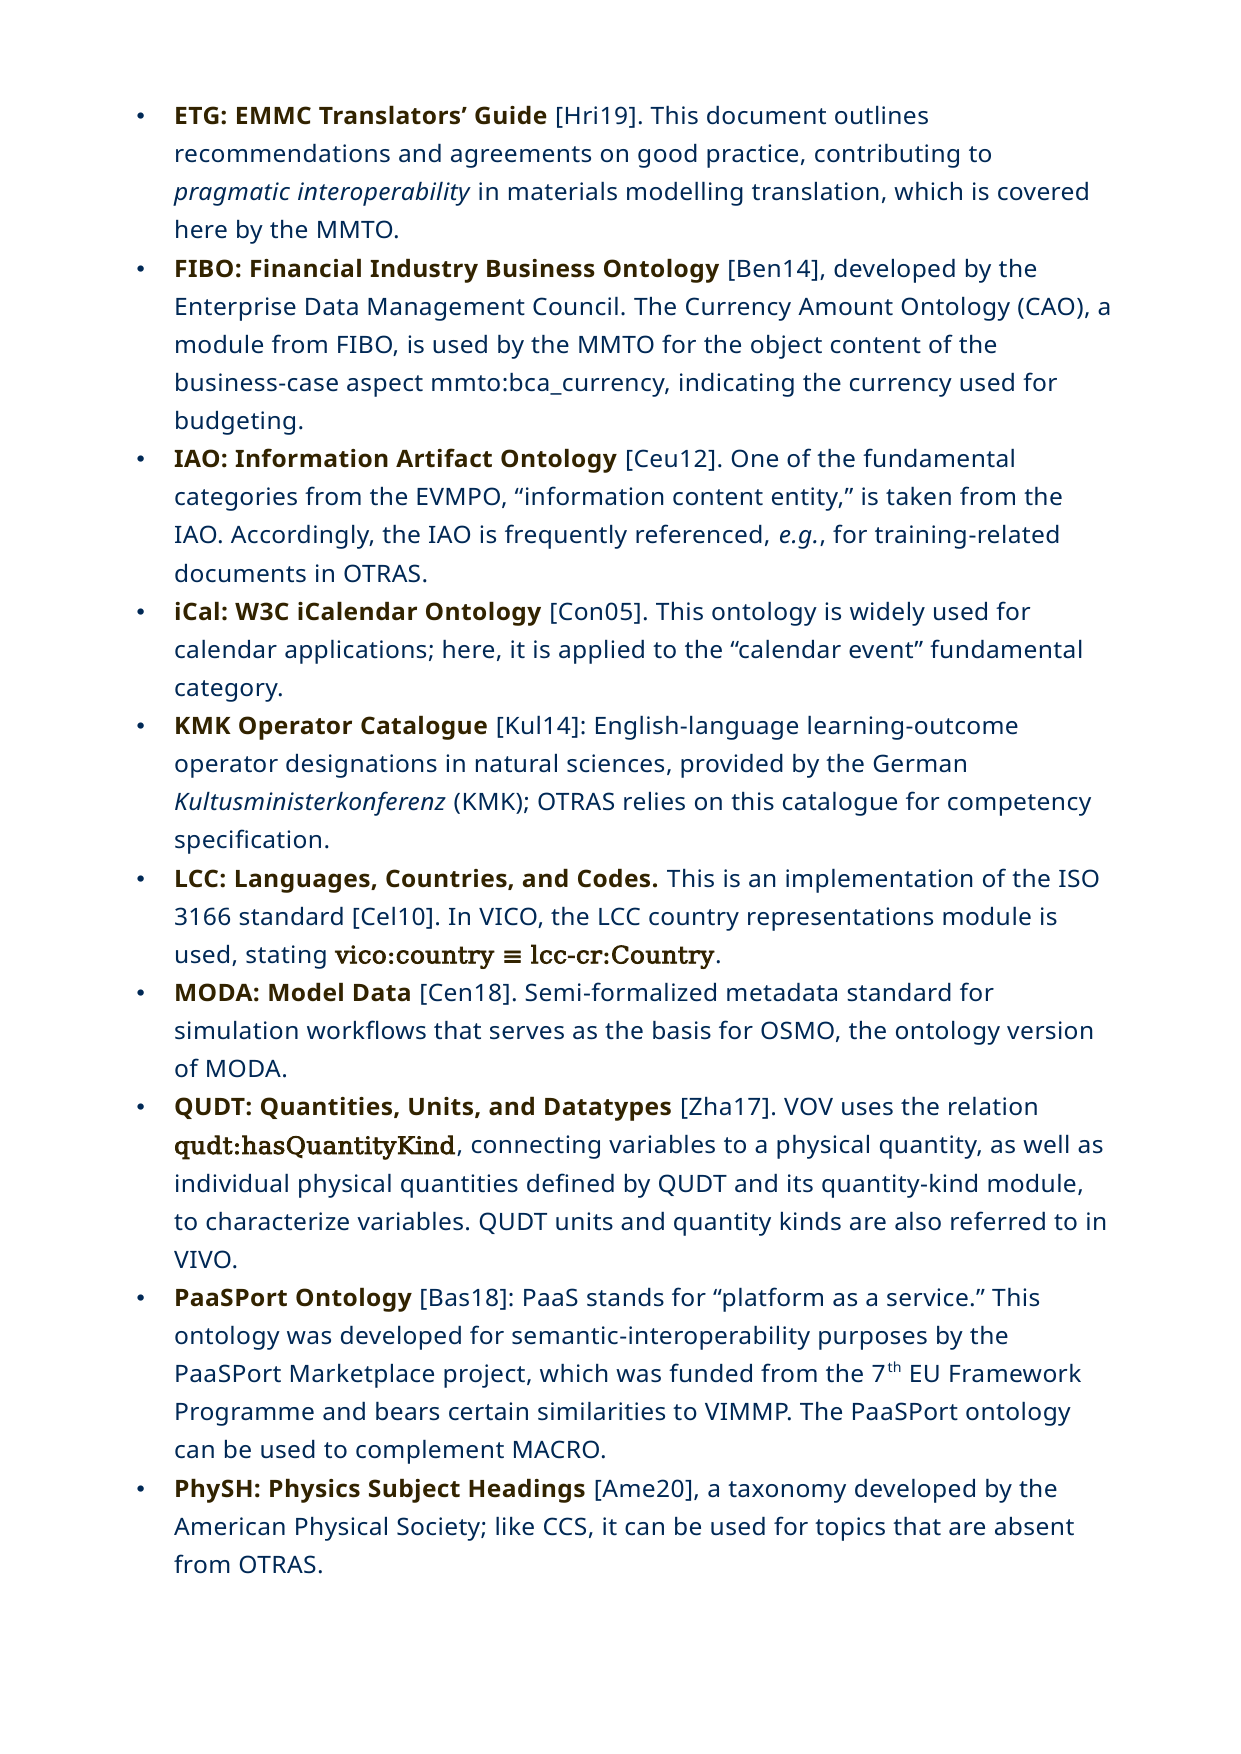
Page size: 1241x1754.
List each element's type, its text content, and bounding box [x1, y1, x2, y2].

list iCal: W3C iCalendar Ontology [Con05]. This ontology is widely used for calendar applications; here, it is applied to the “calendar event” fundamental category. [136, 594, 1114, 703]
list ETG: EMMC Translators’ Guide [Hri19]. This document outlines recommendations and agreements on good practice, contributing to pragmatic interoperability in materials modelling translation, which is covered here by the MMTO. [136, 99, 1114, 246]
list QUDT: Quantities, Units, and Datatypes [Zha17]. VOV uses the relation qudt:hasQuantityKind, connecting variables to a physical quantity, as well as individual physical quantities defined by QUDT and its quantity-kind module, to characterize variables. QUDT units and quantity kinds are also referred to in VIVO. [136, 1090, 1114, 1275]
list KMK Operator Catalogue [Kul14]: English-language learning-outcome operator designations in natural sciences, provided by the German Kultusministerkonferenz (KMK); OTRAS relies on this catalogue for competency specification. [136, 709, 1114, 856]
list PaaSPort Ontology [Bas18]: PaaS stands for “platform as a service.” This ontology was developed for semantic-interoperability purposes by the PaaSPort Marketplace project, which was funded from the 7th EU Framework Programme and bears certain similarities to VIMMP. The PaaSPort ontology can be used to complement MACRO. [136, 1281, 1114, 1466]
list FIBO: Financial Industry Business Ontology [Ben14], developed by the Enterprise Data Management Council. The Currency Amount Ontology (CAO), a module from FIBO, is used by the MMTO for the object content of the business-case aspect mmto:bca_currency, indicating the currency used for budgeting. [136, 251, 1114, 437]
list IAO: Information Artifact Ontology [Ceu12]. One of the fundamental categories from the EVMPO, “information content entity,” is taken from the IAO. Accordingly, the IAO is frequently referenced, e.g., for training-related documents in OTRAS. [136, 442, 1114, 589]
list MODA: Model Data [Cen18]. Semi-formalized metadata standard for simulation workflows that serves as the basis for OSMO, the ontology version of MODA. [136, 976, 1114, 1085]
list LCC: Languages, Countries, and Codes. This is an implementation of the ISO 3166 standard [Cel10]. In VICO, the LCC country representations module is used, stating vico:country ≡ lcc-cr:Country. [136, 861, 1114, 970]
list PhySH: Physics Subject Headings [Ame20], a taxonomy developed by the American Physical Society; like CCS, it can be used for topics that are absent from OTRAS. [136, 1471, 1114, 1580]
